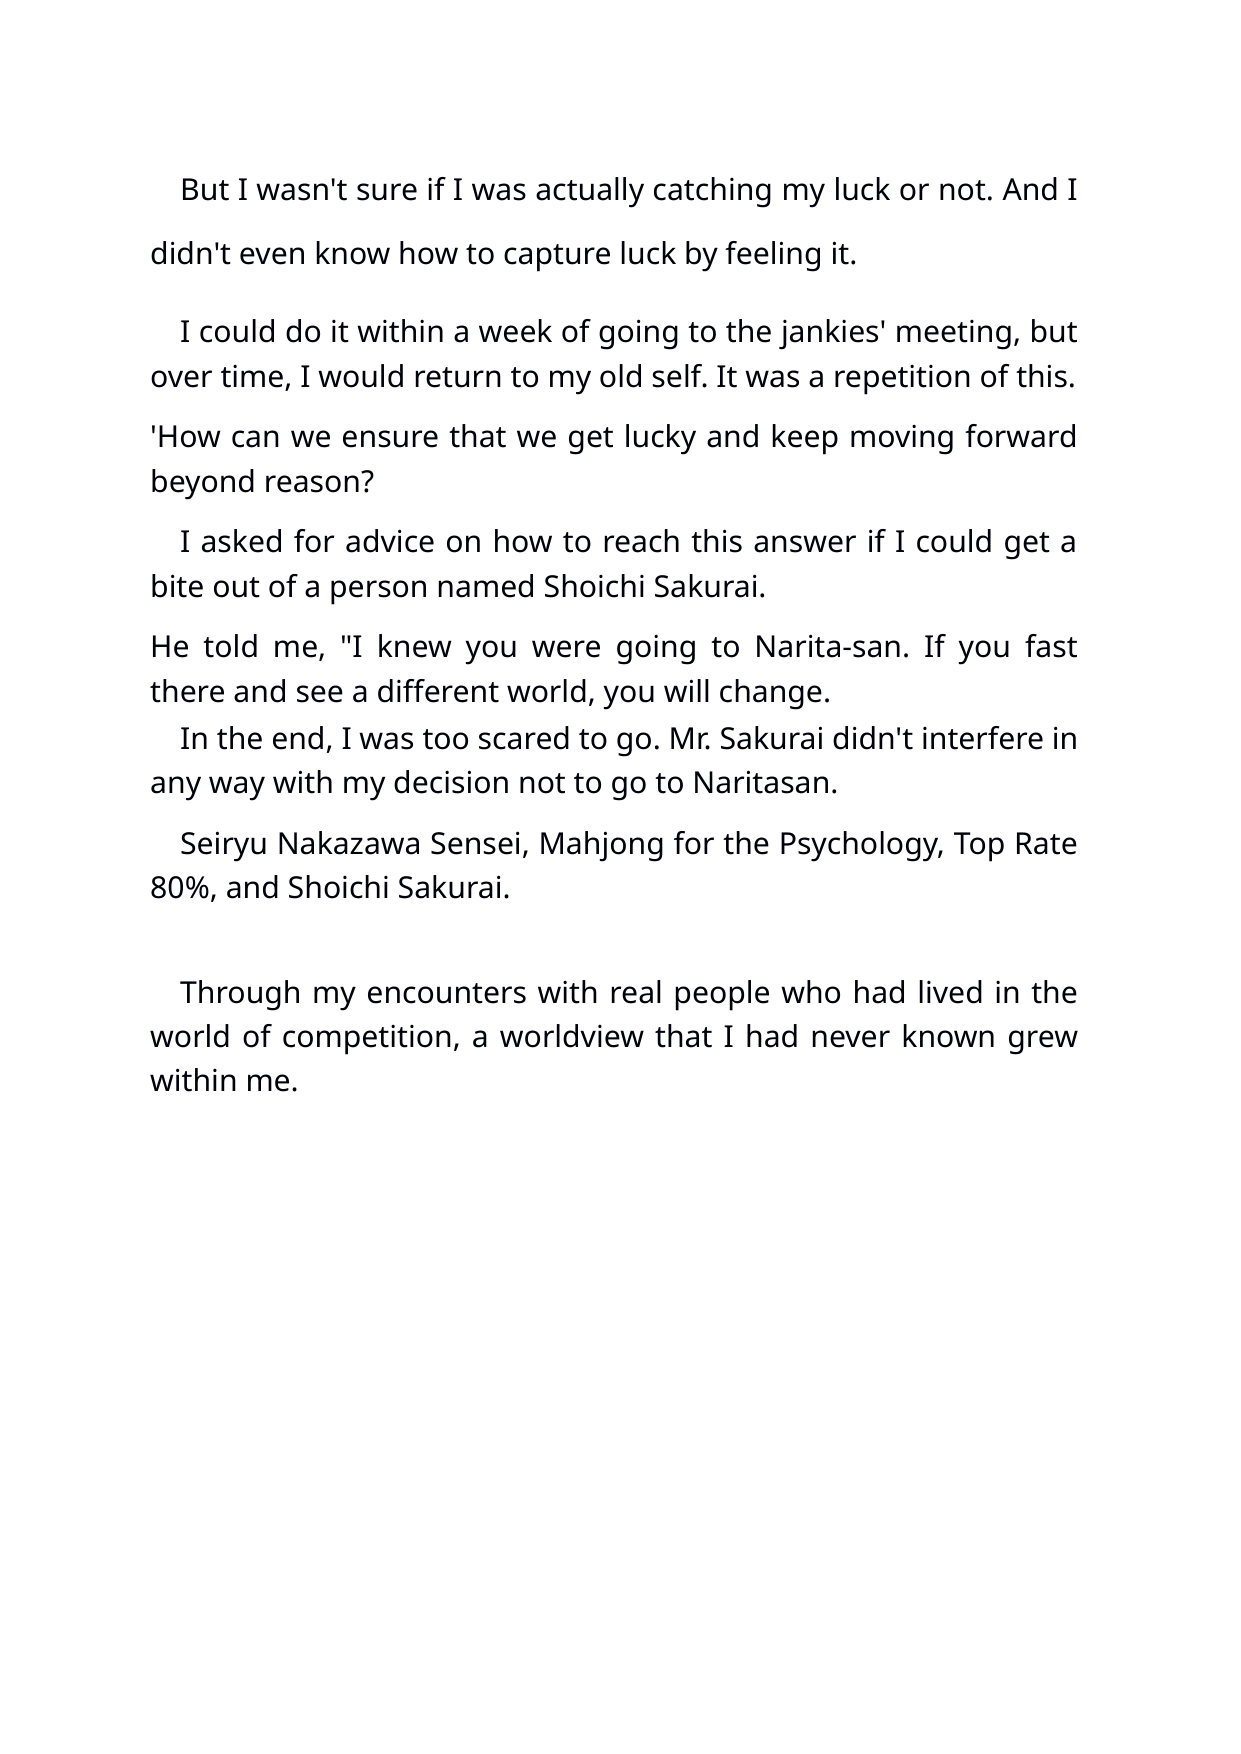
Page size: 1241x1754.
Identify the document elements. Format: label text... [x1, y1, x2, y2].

text In the end, I was too scared to go. Mr. Sakurai didn't interfere in any way with my decision not to go to Naritasan. [150, 714, 1079, 802]
text But I wasn't sure if I was actually catching my luck or not. And I didn't even know how to capture luck by feeling it. [150, 150, 1079, 277]
text I asked for advice on how to reach this answer if I could get a bite out of a person named Shoichi Sakurai. [150, 518, 1079, 606]
text He told me, "I knew you were going to Narita-san. If you fast there and see a different world, you will change. [150, 623, 1079, 711]
text Seiryu Nakazawa Sensei, Mahjong for the Psychology, Top Rate 80%, and Shoichi Sakurai. [150, 819, 1079, 907]
text 'How can we ensure that we get lucky and keep moving forward beyond reason? [150, 413, 1079, 501]
text Through my encounters with real people who had lived in the world of competition, a worldview that I had never known grew within me. [150, 968, 1079, 1100]
text I could do it within a week of going to the jankies' meeting, but over time, I would return to my old self. It was a repetition of this. [150, 308, 1079, 396]
